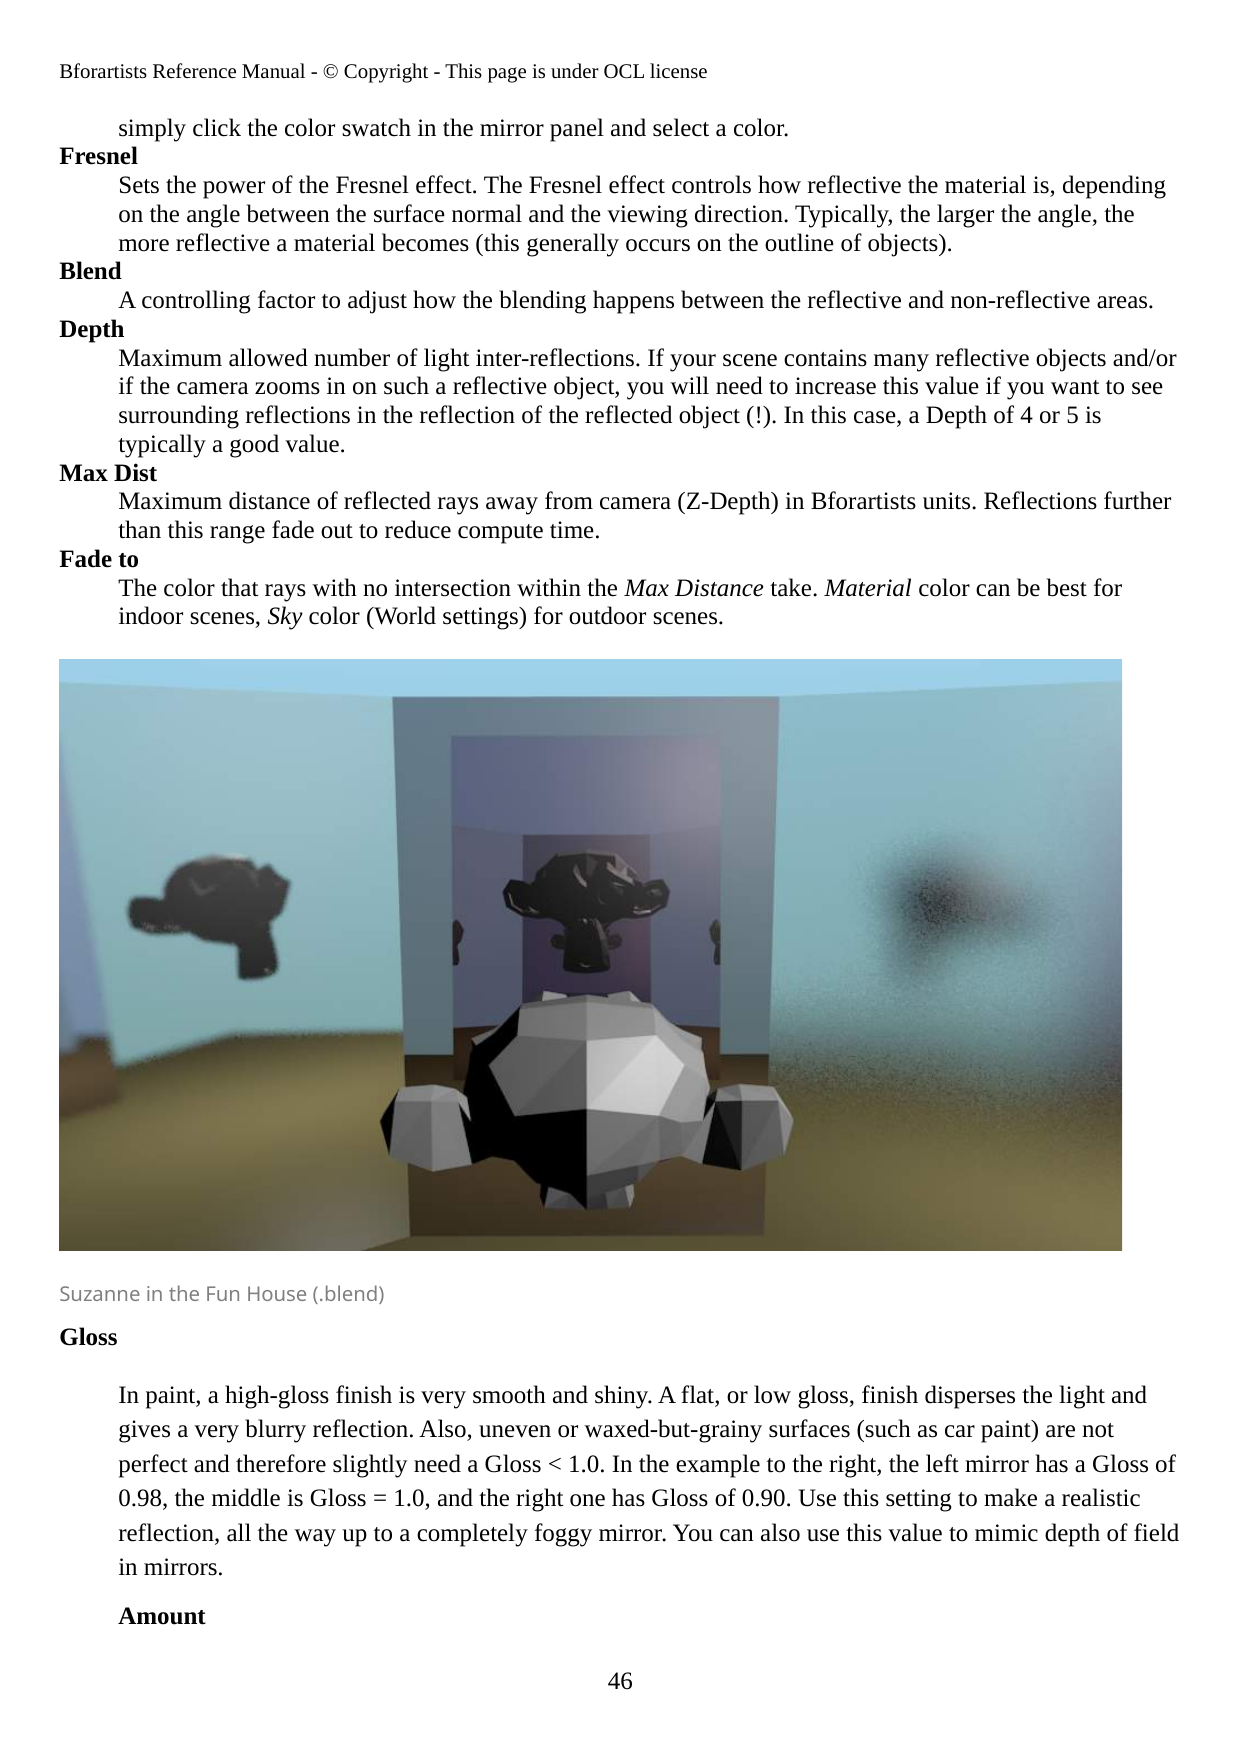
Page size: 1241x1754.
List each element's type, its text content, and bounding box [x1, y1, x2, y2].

list simply click the color swatch in the mirror panel and select a color. [118, 113, 1181, 141]
list The color that rays with no intersection within the Max Distance take. Material color can be best for indoor scenes, Sky color (World settings) for outdoor scenes. [118, 573, 1181, 630]
subtitle Gloss [59, 1322, 1181, 1350]
subtitle Fade to [59, 544, 1181, 573]
text Suzanne in the Fun House (.blend) [59, 1276, 1181, 1307]
subtitle Amount [118, 1601, 1181, 1630]
list A controlling factor to adjust how the blending happens between the reflective and non-reflective areas. [118, 285, 1181, 314]
list Maximum allowed number of light inter-reflections. If your scene contains many reflective objects and/or if the camera zooms in on such a reflective object, you will need to increase this value if you want to see surrounding reflections in the reflection of the reflected object (!). In this case, a Depth of 4 or 5 is typically a good value. [118, 343, 1181, 458]
text In paint, a high-gloss finish is very smooth and shiny. A flat, or low gloss, finish disperses the light and gives a very blurry reflection. Also, uneven or waxed-but-grainy surfaces (such as car paint) are not perfect and therefore slightly need a Gloss < 1.0. In the example to the right, the left mirror has a Gloss of 0.98, the middle is Gloss = 1.0, and the right one has Gloss of 0.90. Use this setting to make a realistic reflection, all the way up to a completely foggy mirror. You can also use this value to mimic depth of field in mirrors. [118, 1380, 1181, 1581]
list Maximum distance of reflected rays away from camera (Z-Depth) in Bforartists units. Reflections further than this range fade out to reduce compute time. [118, 486, 1181, 544]
subtitle Depth [59, 314, 1181, 343]
subtitle Blend [59, 256, 1181, 285]
list Sets the power of the Fresnel effect. The Fresnel effect controls how reflective the material is, depending on the angle between the surface normal and the viewing direction. Typically, the larger the angle, the more reflective a material becomes (this generally occurs on the outline of objects). [118, 170, 1181, 256]
subtitle Fresnel [59, 141, 1181, 170]
subtitle Max Dist [59, 458, 1181, 486]
picture [59, 659, 1123, 1251]
